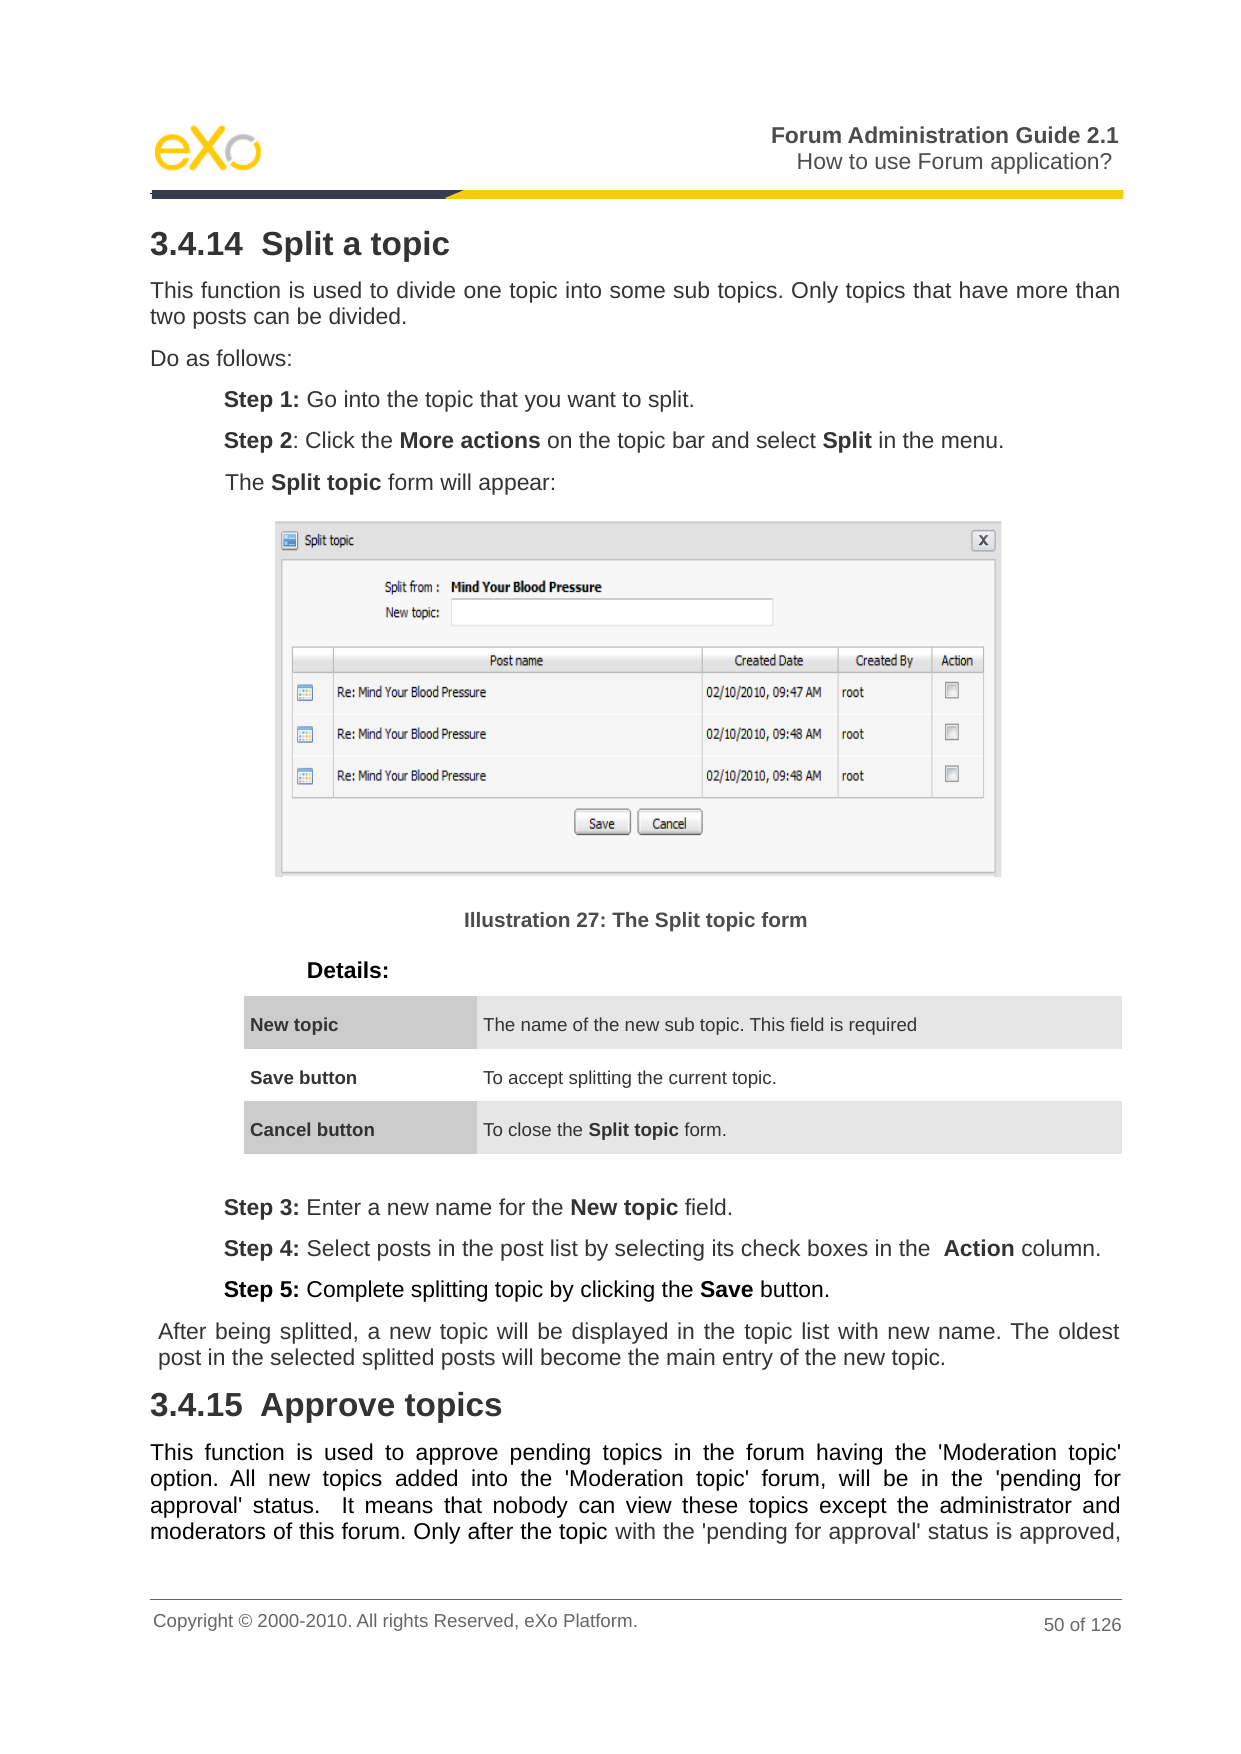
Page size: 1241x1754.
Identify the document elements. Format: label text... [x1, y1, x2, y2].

table_cell To accept splitting the current topic. [477, 1049, 1122, 1101]
picture [275, 521, 1002, 877]
picture [151, 190, 1124, 199]
list Step 5: Complete splitting topic by clicking the Save button. [186, 1276, 1122, 1303]
list After being splitted, a new topic will be displayed in the topic list with new name. The oldest post in the selected splitted posts will become the main entry of the new topic. [120, 1318, 1122, 1370]
table_header New topic [244, 996, 477, 1049]
list Step 2: Click the More actions on the topic bar and select Split in the menu. [186, 427, 1122, 454]
text Do as follows: [150, 345, 1122, 371]
subtitle Split a topic [150, 223, 1122, 262]
table_cell Cancel button [244, 1101, 477, 1154]
list Step 4: Select posts in the post list by selecting its check boxes in the Action column. [186, 1235, 1122, 1261]
list Step 1: Go into the topic that you want to split. [186, 386, 1122, 412]
table_cell Save button [244, 1049, 477, 1101]
list The Split topic form will appear: [187, 469, 1122, 495]
text This function is used to divide one topic into some sub topics. Only topics that have more than two posts can be divided. [150, 277, 1122, 330]
list Step 3: Enter a new name for the New topic field. [186, 1194, 1122, 1220]
picture [155, 125, 262, 171]
list This function is used to approve pending topics in the forum having the 'Moderation topic' option. All new topics added into the 'Moderation topic' forum, will be in the 'pending for approval' status. It means that nobody can view these topics except the administrator and moderators of this forum. Only after the topic with the 'pending for approval' status is approved, [112, 1439, 1122, 1544]
table_cell To close the Split topic form. [477, 1101, 1122, 1154]
text Illustration 28: The Split topic form [245, 578, 1026, 932]
table_header The name of the new sub topic. This field is required [477, 996, 1122, 1049]
subtitle Approve topics [150, 1385, 1122, 1424]
text Details: [224, 503, 1122, 983]
